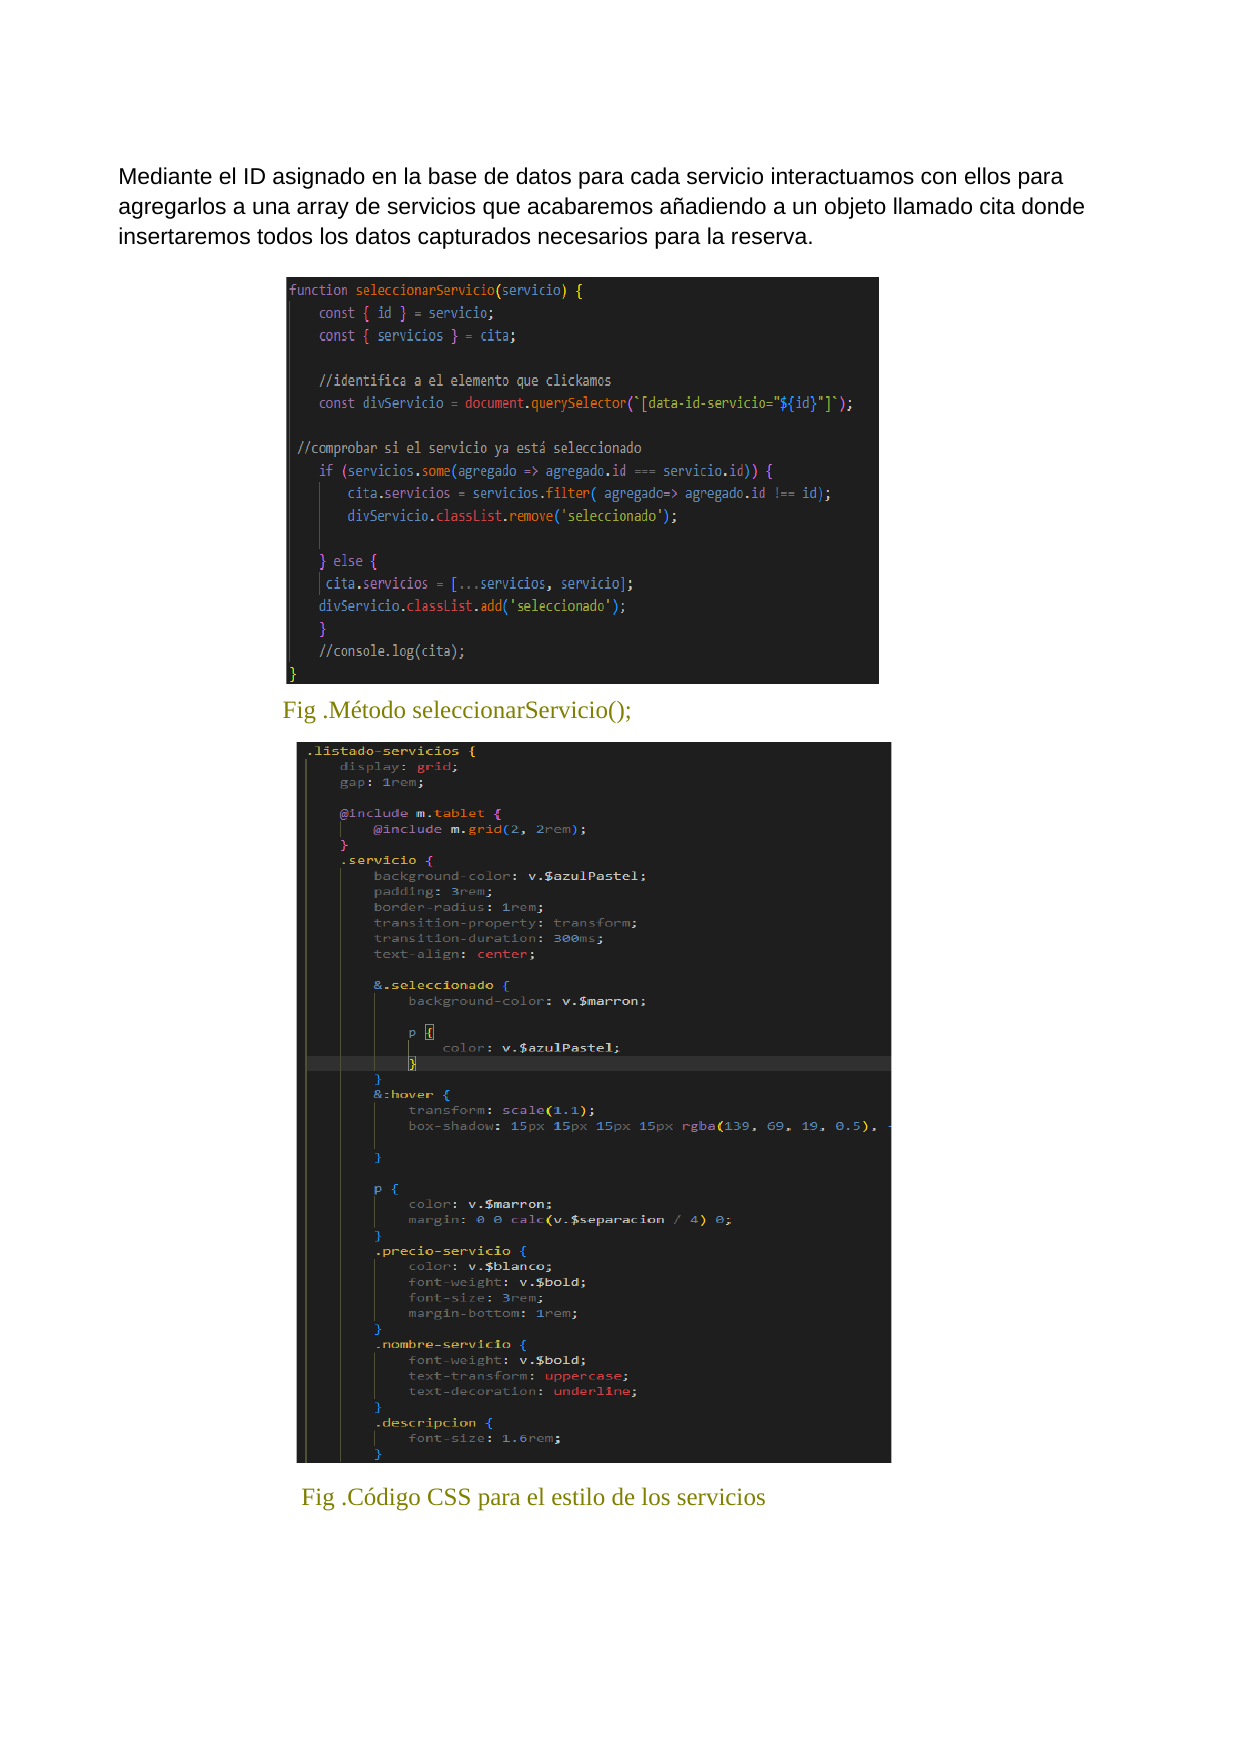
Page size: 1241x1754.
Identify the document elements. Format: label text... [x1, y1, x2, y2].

text Mediante el ID asignado en la base de datos para cada servicio interactuamos con ellos para agregarlos a una array de servicios que acabaremos añadiendo a un objeto llamado cita donde insertaremos todos los datos capturados necesarios para la reserva. [118, 163, 1122, 250]
picture [286, 277, 879, 684]
picture [296, 742, 892, 1463]
